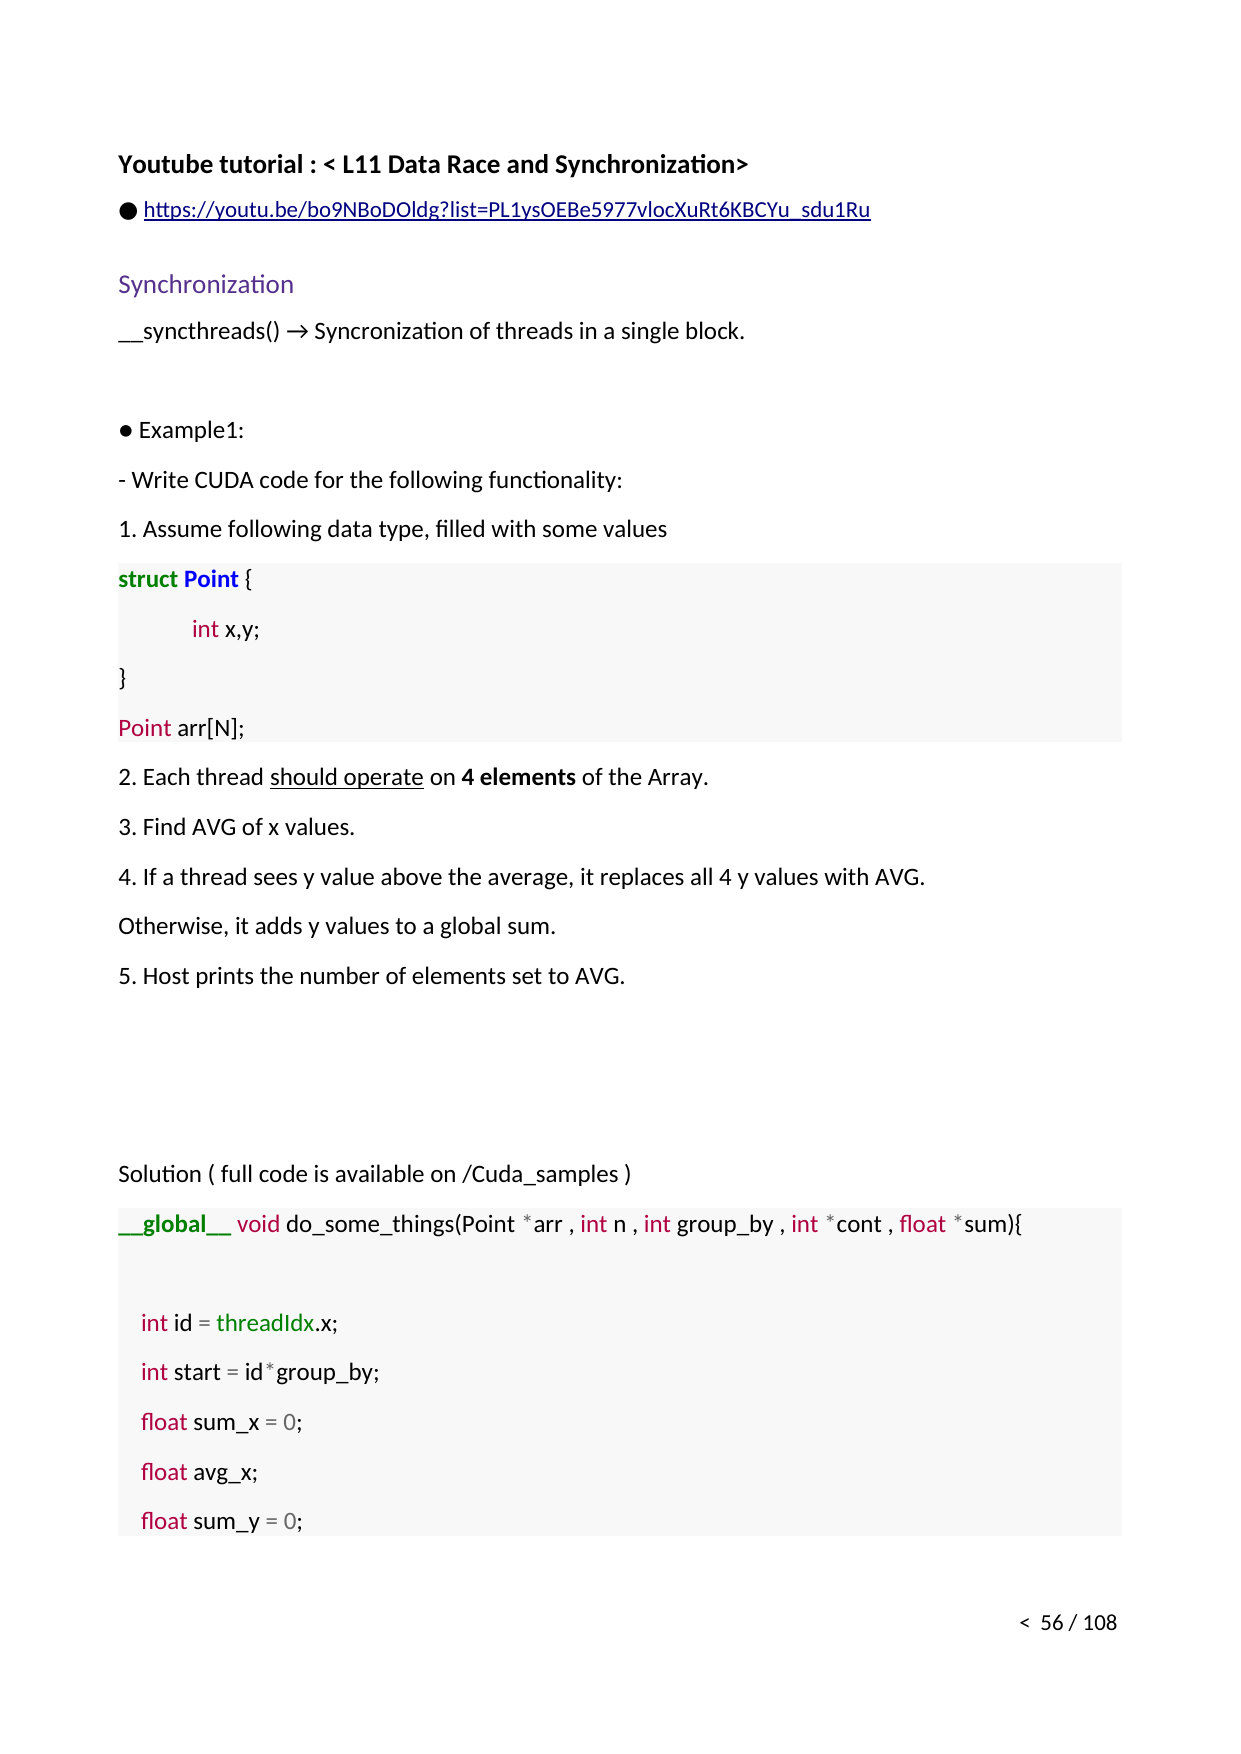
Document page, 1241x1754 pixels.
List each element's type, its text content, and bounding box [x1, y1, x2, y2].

text - Write CUDA code for the following functionality: [118, 464, 1122, 494]
text Point arr[N]; [118, 712, 1122, 742]
text struct Point { [118, 563, 1122, 594]
text float sum_y = 0; [118, 1505, 1122, 1536]
text 4. If a thread sees y value above the average, it replaces all 4 y values with AVG. [118, 861, 1122, 891]
text ● https://youtu.be/bo9NBoDOldg?list=PL1ysOEBe5977vlocXuRt6KBCYu_sdu1Ru [118, 195, 1122, 223]
text 1. Assume following data type, filled with some values [118, 513, 1122, 544]
text 3. Find AVG of x values. [118, 811, 1122, 842]
text float avg_x; [118, 1456, 1122, 1486]
text int id = threadIdx.x; [118, 1307, 1122, 1337]
subtitle Synchronization [118, 268, 1122, 301]
text int start = id*group_by; [118, 1356, 1122, 1387]
subtitle Youtube tutorial : < L11 Data Race and Synchronization> [118, 148, 1122, 181]
text } [118, 662, 1122, 693]
text Otherwise, it adds y values to a global sum. [118, 910, 1122, 941]
text int x,y; [118, 613, 1122, 643]
text float sum_x = 0; [118, 1406, 1122, 1437]
text 2. Each thread should operate on 4 elements of the Array. [118, 761, 1122, 792]
text Solution ( full code is available on /Cuda_samples ) [118, 1158, 1122, 1189]
text ● Example1: [118, 415, 1122, 445]
text __syncthreads() → Syncronization of threads in a single block. [118, 316, 1122, 346]
text __global__ void do_some_things(Point *arr , int n , int group_by , int *cont , float *sum){ [118, 1208, 1122, 1238]
text 5. Host prints the number of elements set to AVG. [118, 960, 1122, 990]
